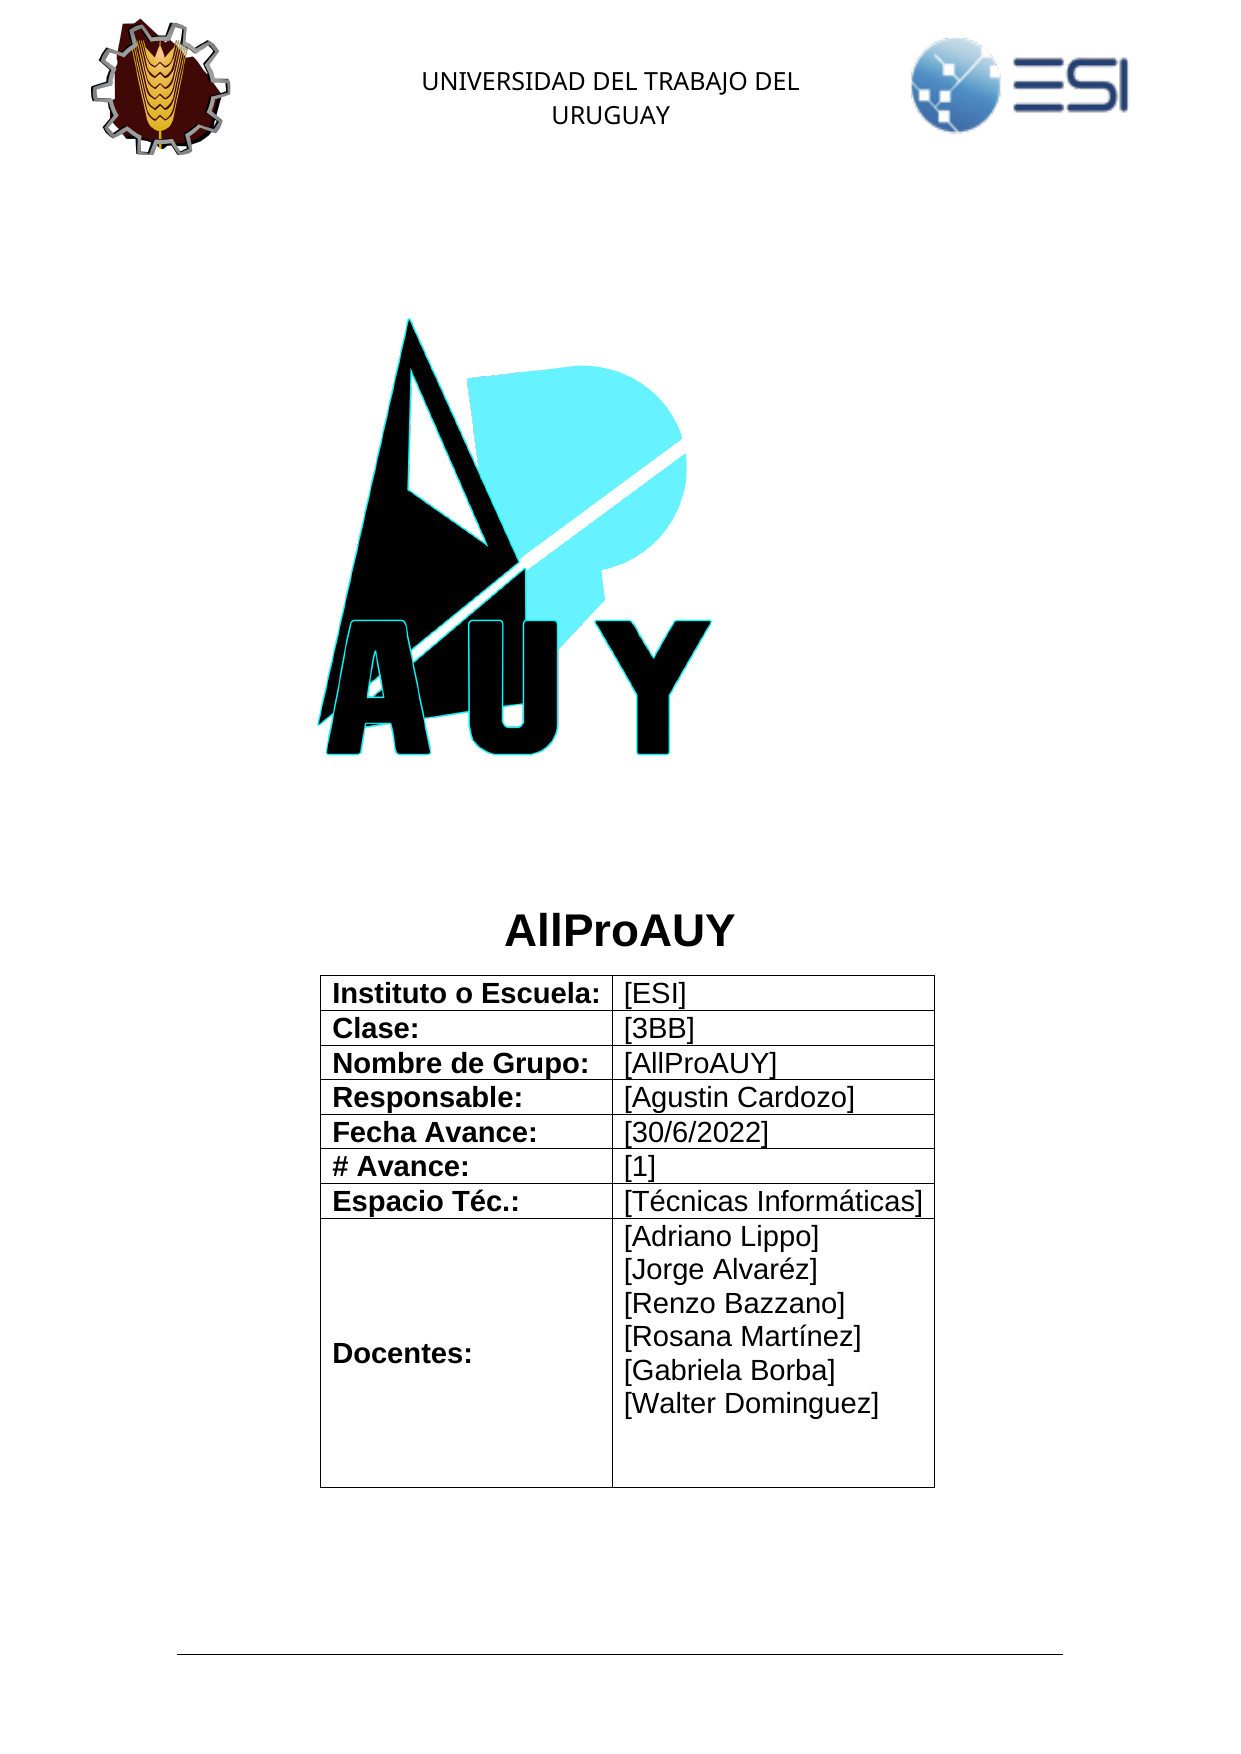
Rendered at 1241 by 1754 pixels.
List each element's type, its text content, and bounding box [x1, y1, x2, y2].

table_cell Docentes: [321, 1219, 612, 1487]
table_cell # Avance: [321, 1149, 612, 1183]
table_cell Espacio Téc.: [321, 1184, 612, 1217]
table_cell Fecha Avance: [321, 1115, 612, 1148]
picture [910, 37, 1153, 134]
table_cell [1] [613, 1149, 934, 1183]
table_cell Responsable: [321, 1080, 612, 1114]
table_cell [AllProAUY] [613, 1046, 934, 1079]
table_cell [3BB] [613, 1011, 934, 1044]
text AllProAUY [177, 904, 1063, 956]
table_header [ESI] [613, 976, 934, 1010]
table_header Instituto o Escuela: [321, 976, 612, 1010]
picture [194, 285, 1081, 784]
table_cell Nombre de Grupo: [321, 1046, 612, 1079]
picture [90, 16, 231, 155]
table_cell [Técnicas Informáticas] [613, 1184, 934, 1217]
table_cell [Agustin Cardozo] [613, 1080, 934, 1114]
table_cell [Adriano Lippo] [Jorge Alvaréz] [Renzo Bazzano] [Rosana Martínez] [Gabriela Borba] [Walter Dominguez] [613, 1219, 934, 1487]
table_cell [30/6/2022] [613, 1115, 934, 1148]
table_cell Clase: [321, 1011, 612, 1044]
